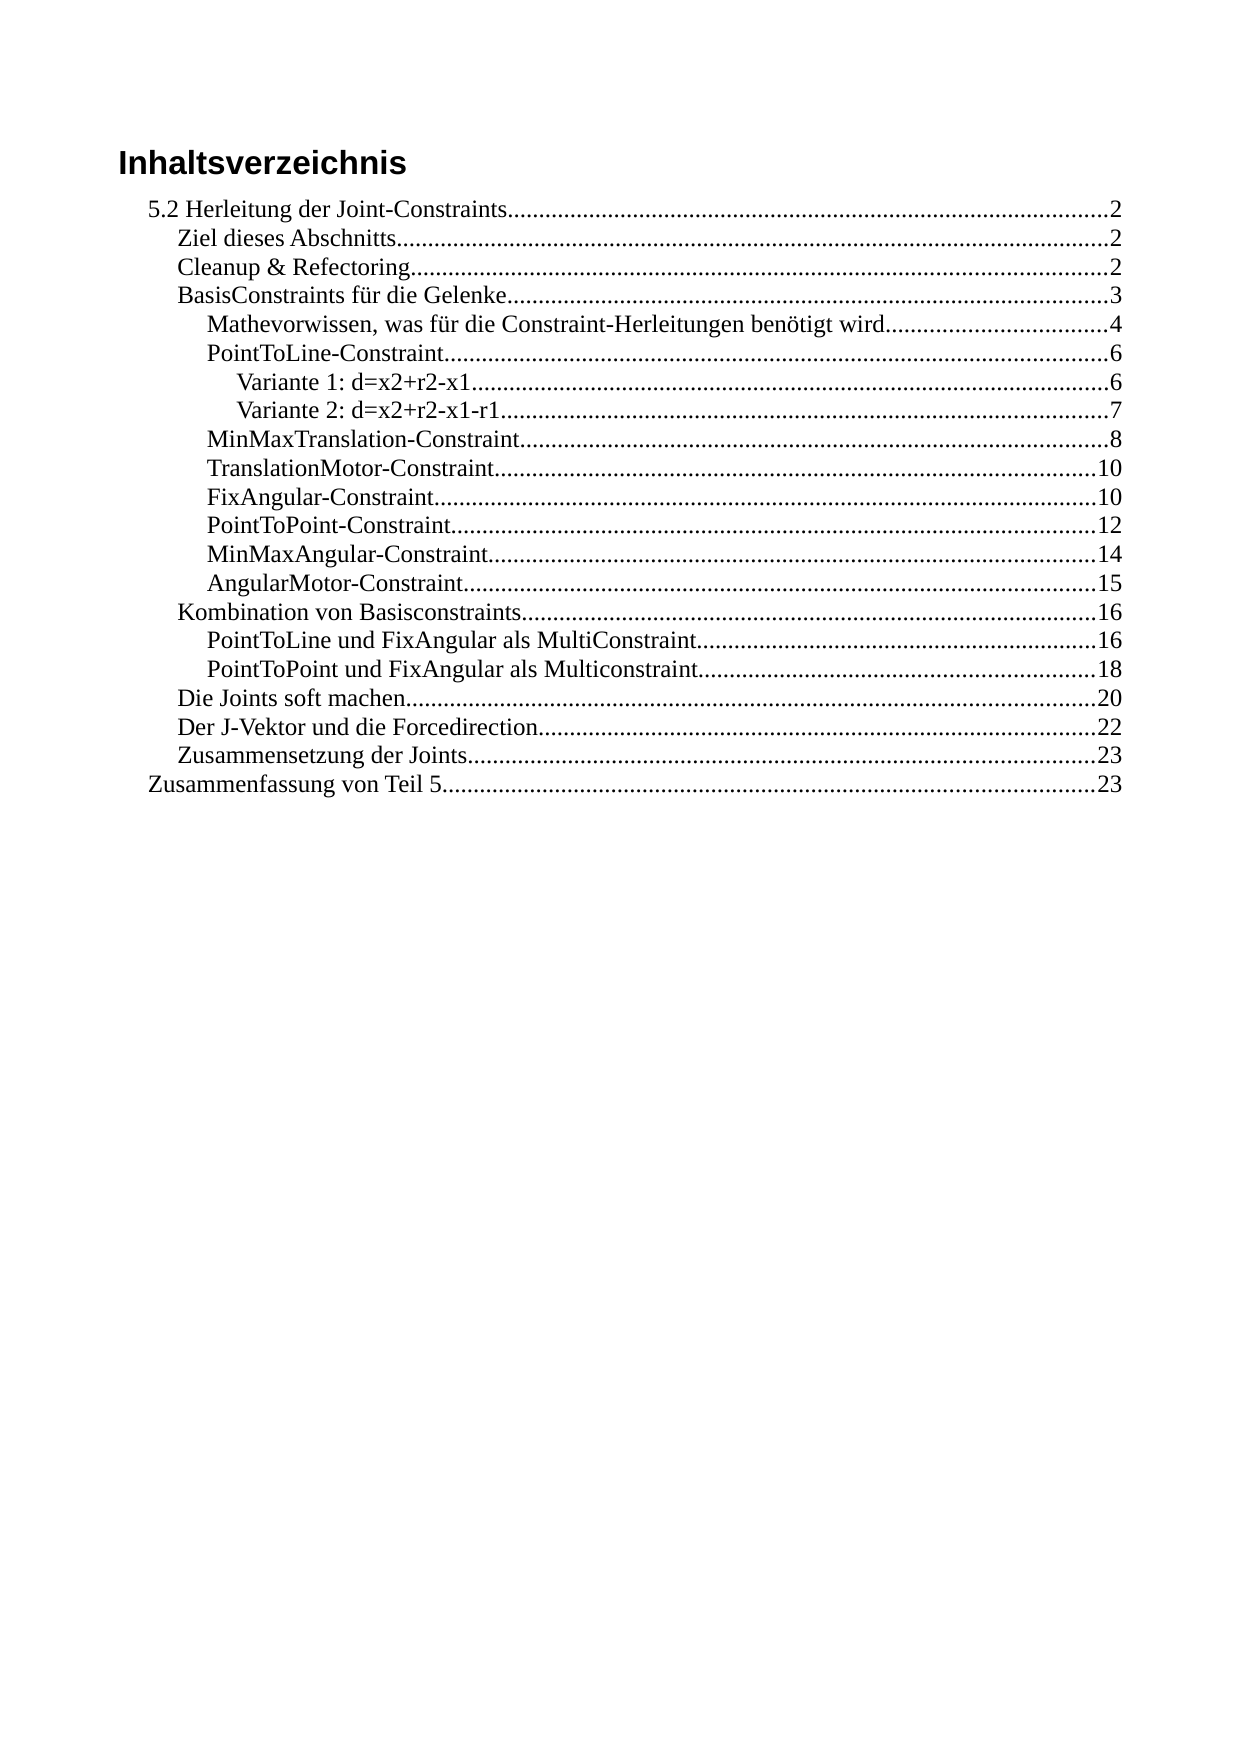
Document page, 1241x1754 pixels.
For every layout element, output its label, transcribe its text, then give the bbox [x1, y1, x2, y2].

text PointToLine und FixAngular als MultiConstraint 16 [207, 625, 1122, 654]
text Mathevorwissen, was für die Constraint-Herleitungen benötigt wird 4 [207, 309, 1122, 338]
text Die Joints soft machen 20 [177, 683, 1122, 712]
text PointToPoint und FixAngular als Multiconstraint 18 [207, 654, 1122, 683]
text Der J-Vektor und die Forcedirection 22 [177, 712, 1122, 740]
text FixAngular-Constraint 10 [207, 482, 1122, 510]
text Variante 1: d=x2+r2-x1 6 [236, 367, 1122, 395]
text Ziel dieses Abschnitts 2 [177, 223, 1122, 252]
text PointToLine-Constraint 6 [207, 338, 1122, 367]
text MinMaxTranslation-Constraint 8 [207, 424, 1122, 453]
text BasisConstraints für die Gelenke 3 [177, 280, 1122, 309]
text Variante 2: d=x2+r2-x1-r1 7 [236, 395, 1122, 424]
text Zusammenfassung von Teil 5 23 [148, 769, 1122, 798]
subtitle Inhaltsverzeichnis [118, 143, 1122, 182]
text TranslationMotor-Constraint 10 [207, 453, 1122, 482]
text MinMaxAngular-Constraint 14 [207, 539, 1122, 568]
text Kombination von Basisconstraints 16 [177, 597, 1122, 625]
text AngularMotor-Constraint 15 [207, 568, 1122, 597]
text Cleanup & Refectoring 2 [177, 252, 1122, 280]
text 5.2 Herleitung der Joint-Constraints 2 [148, 194, 1122, 223]
text Zusammensetzung der Joints 23 [177, 740, 1122, 769]
text PointToPoint-Constraint 12 [207, 510, 1122, 539]
